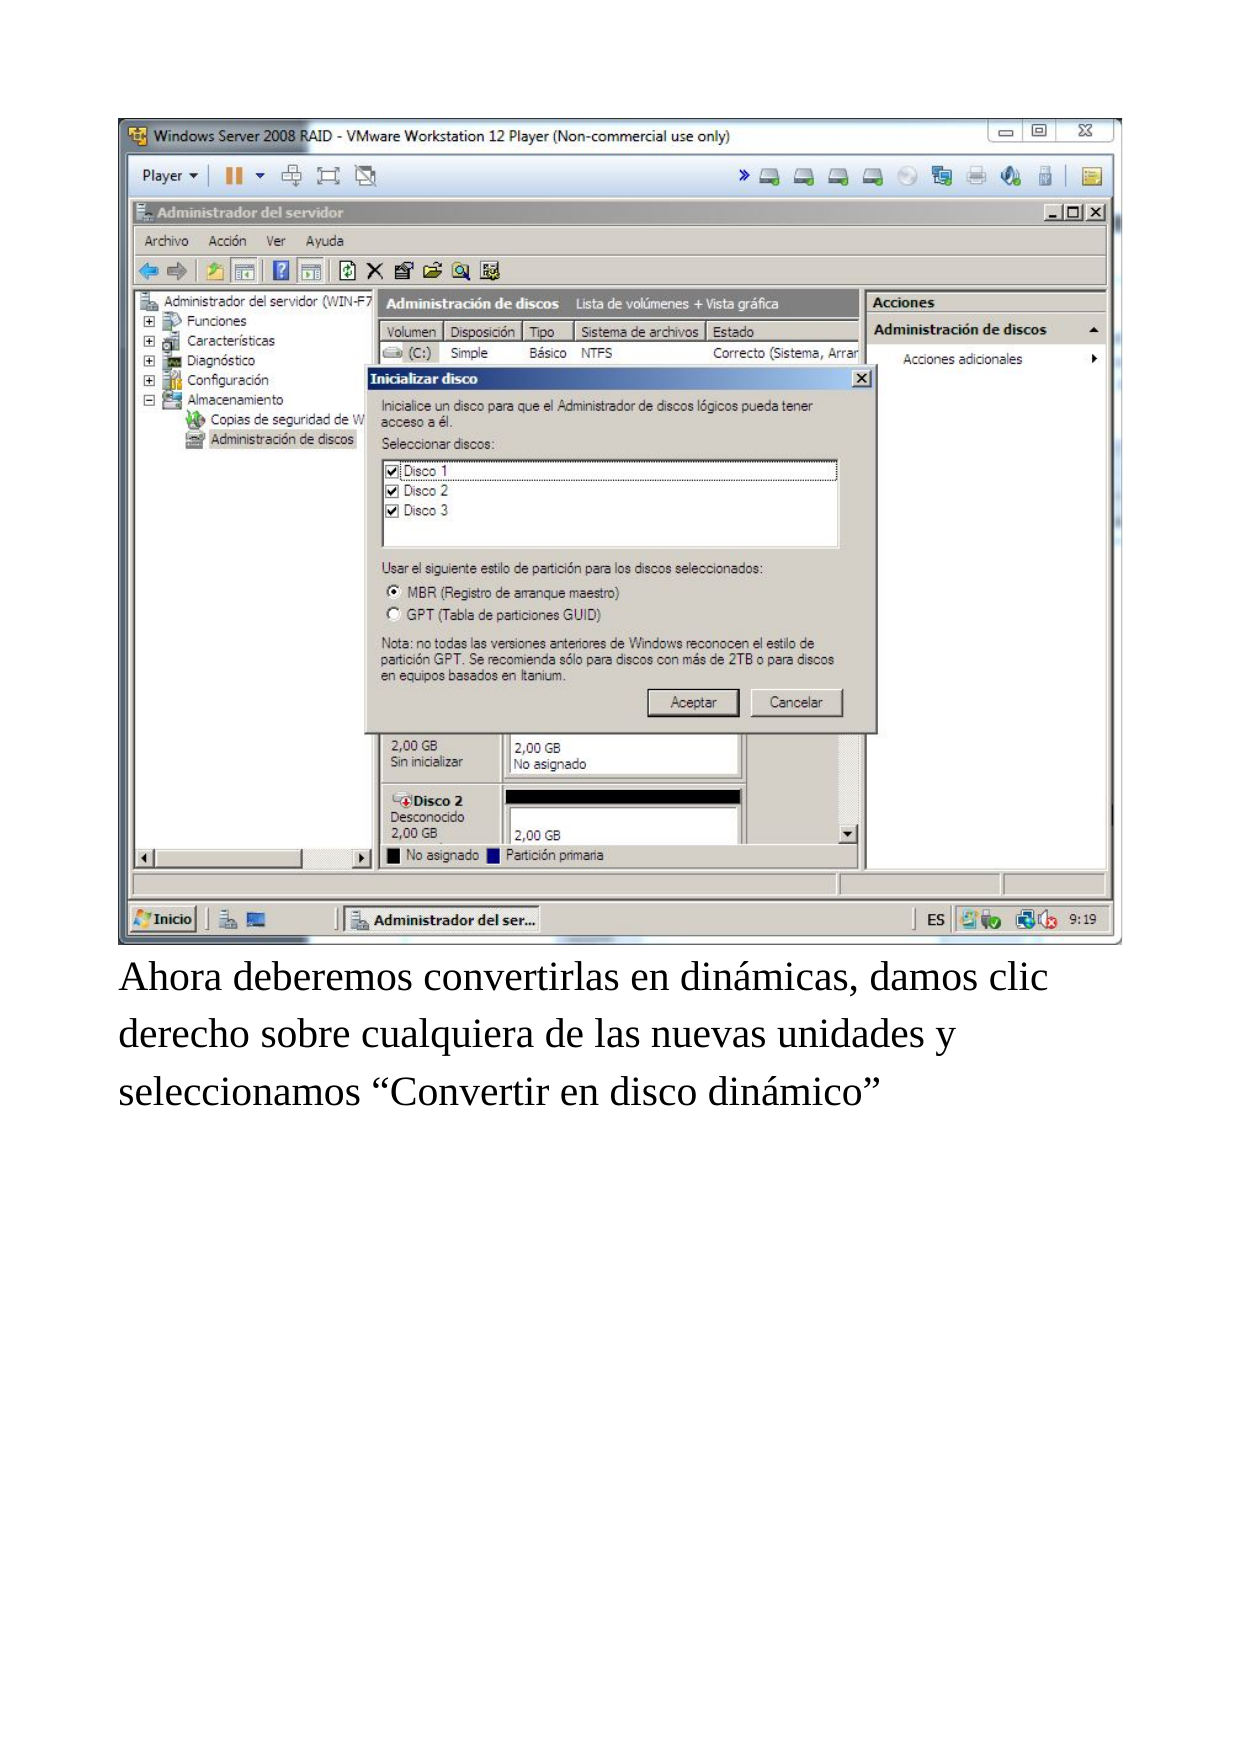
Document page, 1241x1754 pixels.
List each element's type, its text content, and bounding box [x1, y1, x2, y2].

text Ahora deberemos convertirlas en dinámicas, damos clic derecho sobre cualquiera de las nuevas unidades y seleccionamos “Convertir en disco dinámico” [118, 951, 1122, 1114]
picture [118, 118, 1123, 945]
